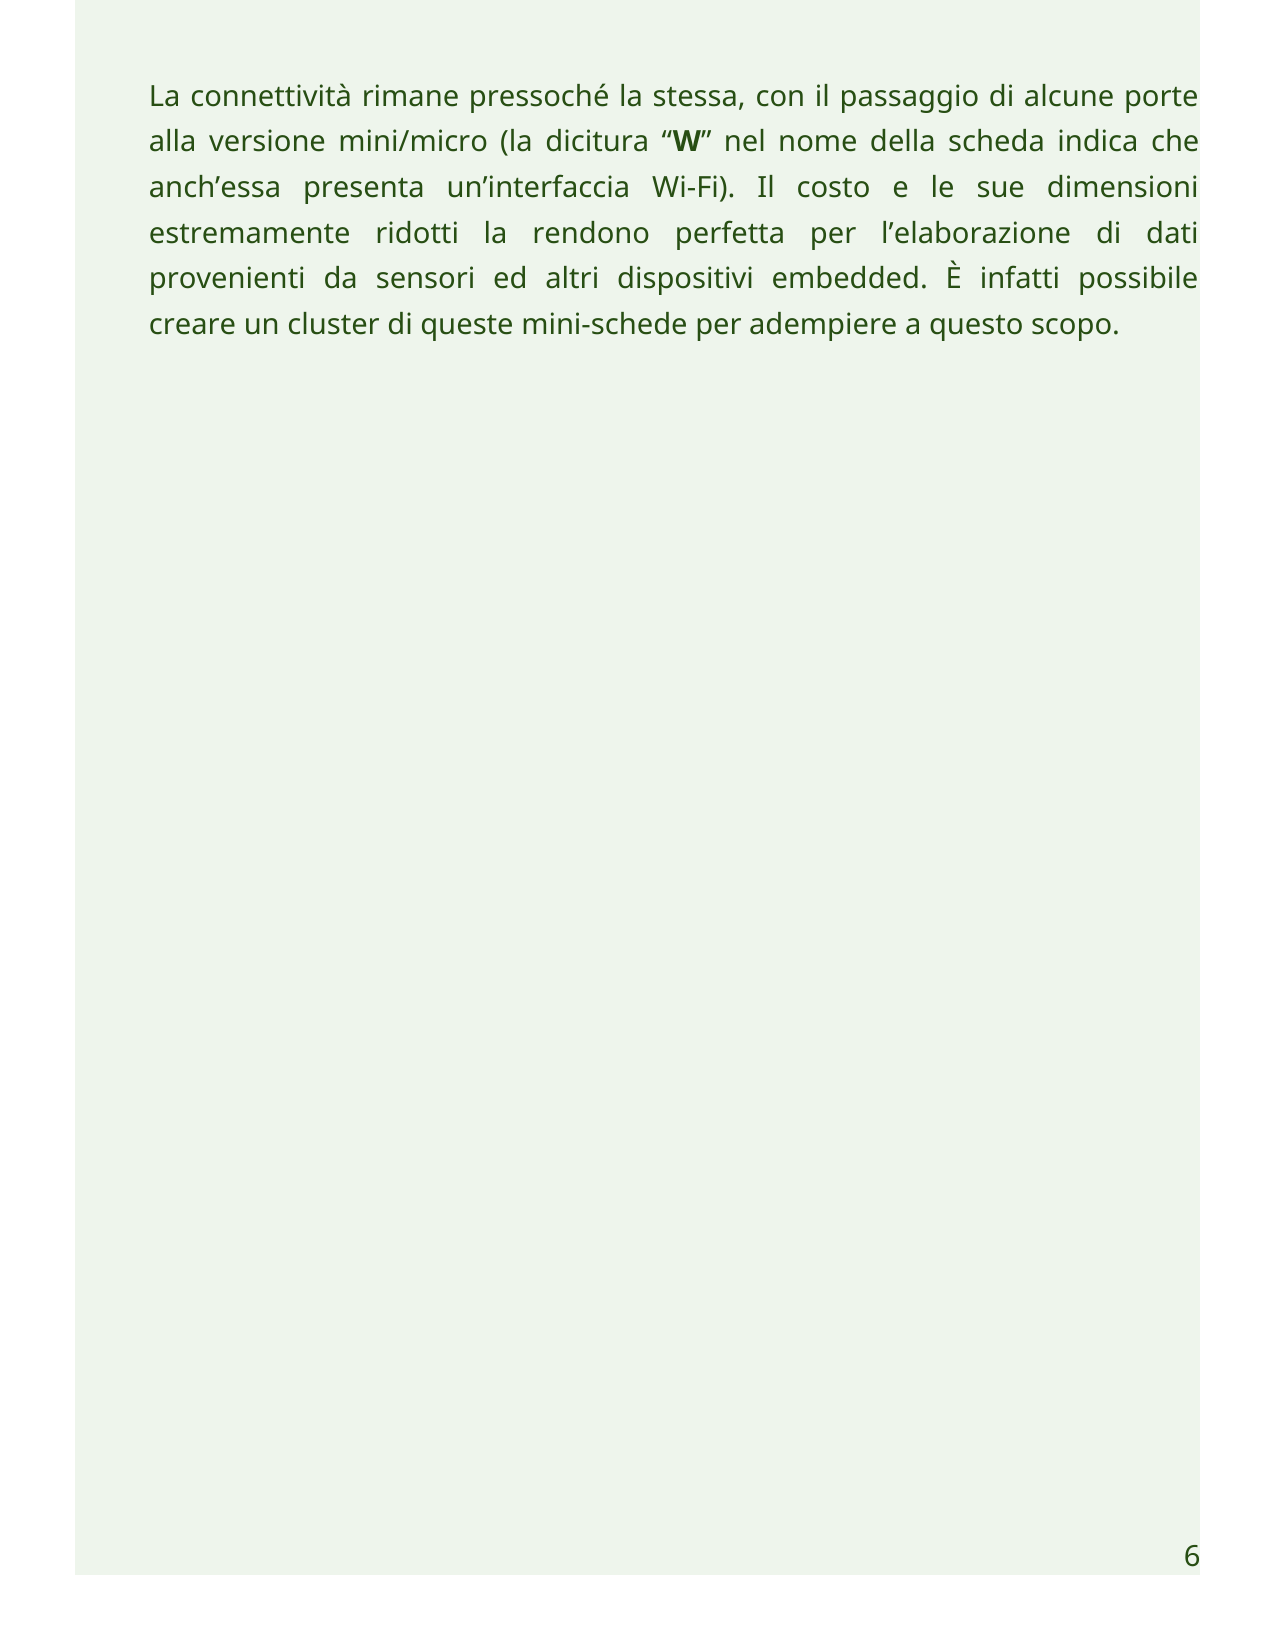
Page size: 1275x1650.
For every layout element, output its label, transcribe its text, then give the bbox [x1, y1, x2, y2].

text La connettività rimane pressoché la stessa, con il passaggio di alcune porte alla versione mini/micro (la dicitura “W” nel nome della scheda indica che anch’essa presenta un’interfaccia Wi-Fi). Il costo e le sue dimensioni estremamente ridotti la rendono perfetta per l’elaborazione di dati provenienti da sensori ed altri dispositivi embedded. È infatti possibile creare un cluster di queste mini-schede per adempiere a questo scopo. [146, 75, 1200, 343]
